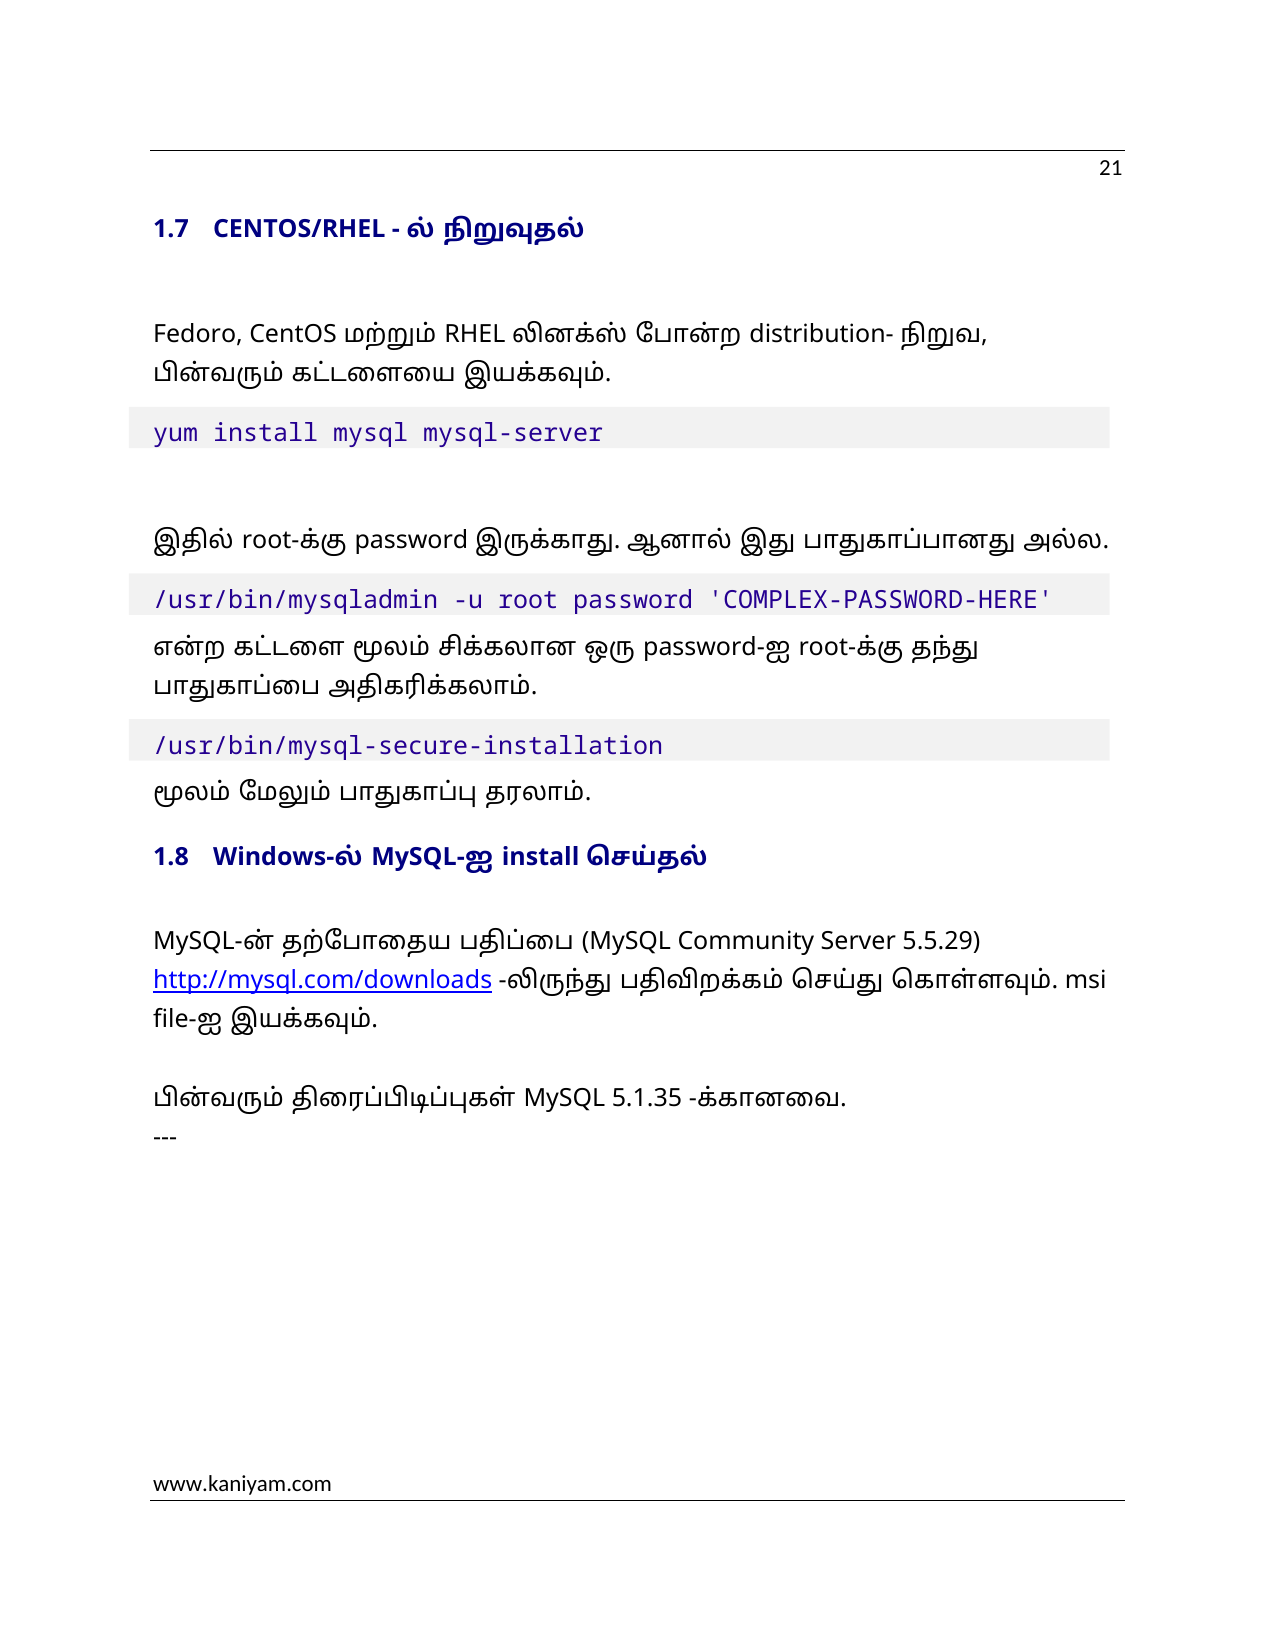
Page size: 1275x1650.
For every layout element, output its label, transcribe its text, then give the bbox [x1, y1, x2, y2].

text பின்வரும் திரைப்பிடிப்புகள் MySQL 5.1.35 -க்கானவை. [153, 1079, 1122, 1113]
text இதில் root-க்கு password இருக்காது. ஆனால் இது பாதுகாப்பானது அல்ல. [153, 522, 1122, 556]
text என்ற கட்டளை மூலம் சிக்கலான ஒரு password-ஐ root-க்கு தந்து பாதுகாப்பை அதிகரிக்கலாம். [153, 628, 1122, 701]
text மூலம் மேலும் பாதுகாப்பு தரலாம். [153, 774, 1122, 808]
subtitle Windows-ல் MySQL-ஐ install செய்தல் [153, 838, 1122, 872]
text Fedoro, CentOS மற்றும் RHEL லினக்ஸ் போன்ற distribution- நிறுவ, பின்வரும் கட்டளையை இயக்கவும். [153, 316, 1122, 389]
text --- [153, 1118, 1122, 1153]
subtitle CENTOS/RHEL - ல் நிறுவுதல் [153, 211, 1122, 244]
text /usr/bin/mysqladmin -u root password 'COMPLEX-PASSWORD-HERE' [153, 582, 1122, 616]
text MySQL-ன் தற்போதைய பதிப்பை (MySQL Community Server 5.5.29) http://mysql.com/downloads -லிருந்து பதிவிறக்கம் செய்து கொள்ளவும். msi file-ஐ இயக்கவும். [153, 923, 1122, 1035]
